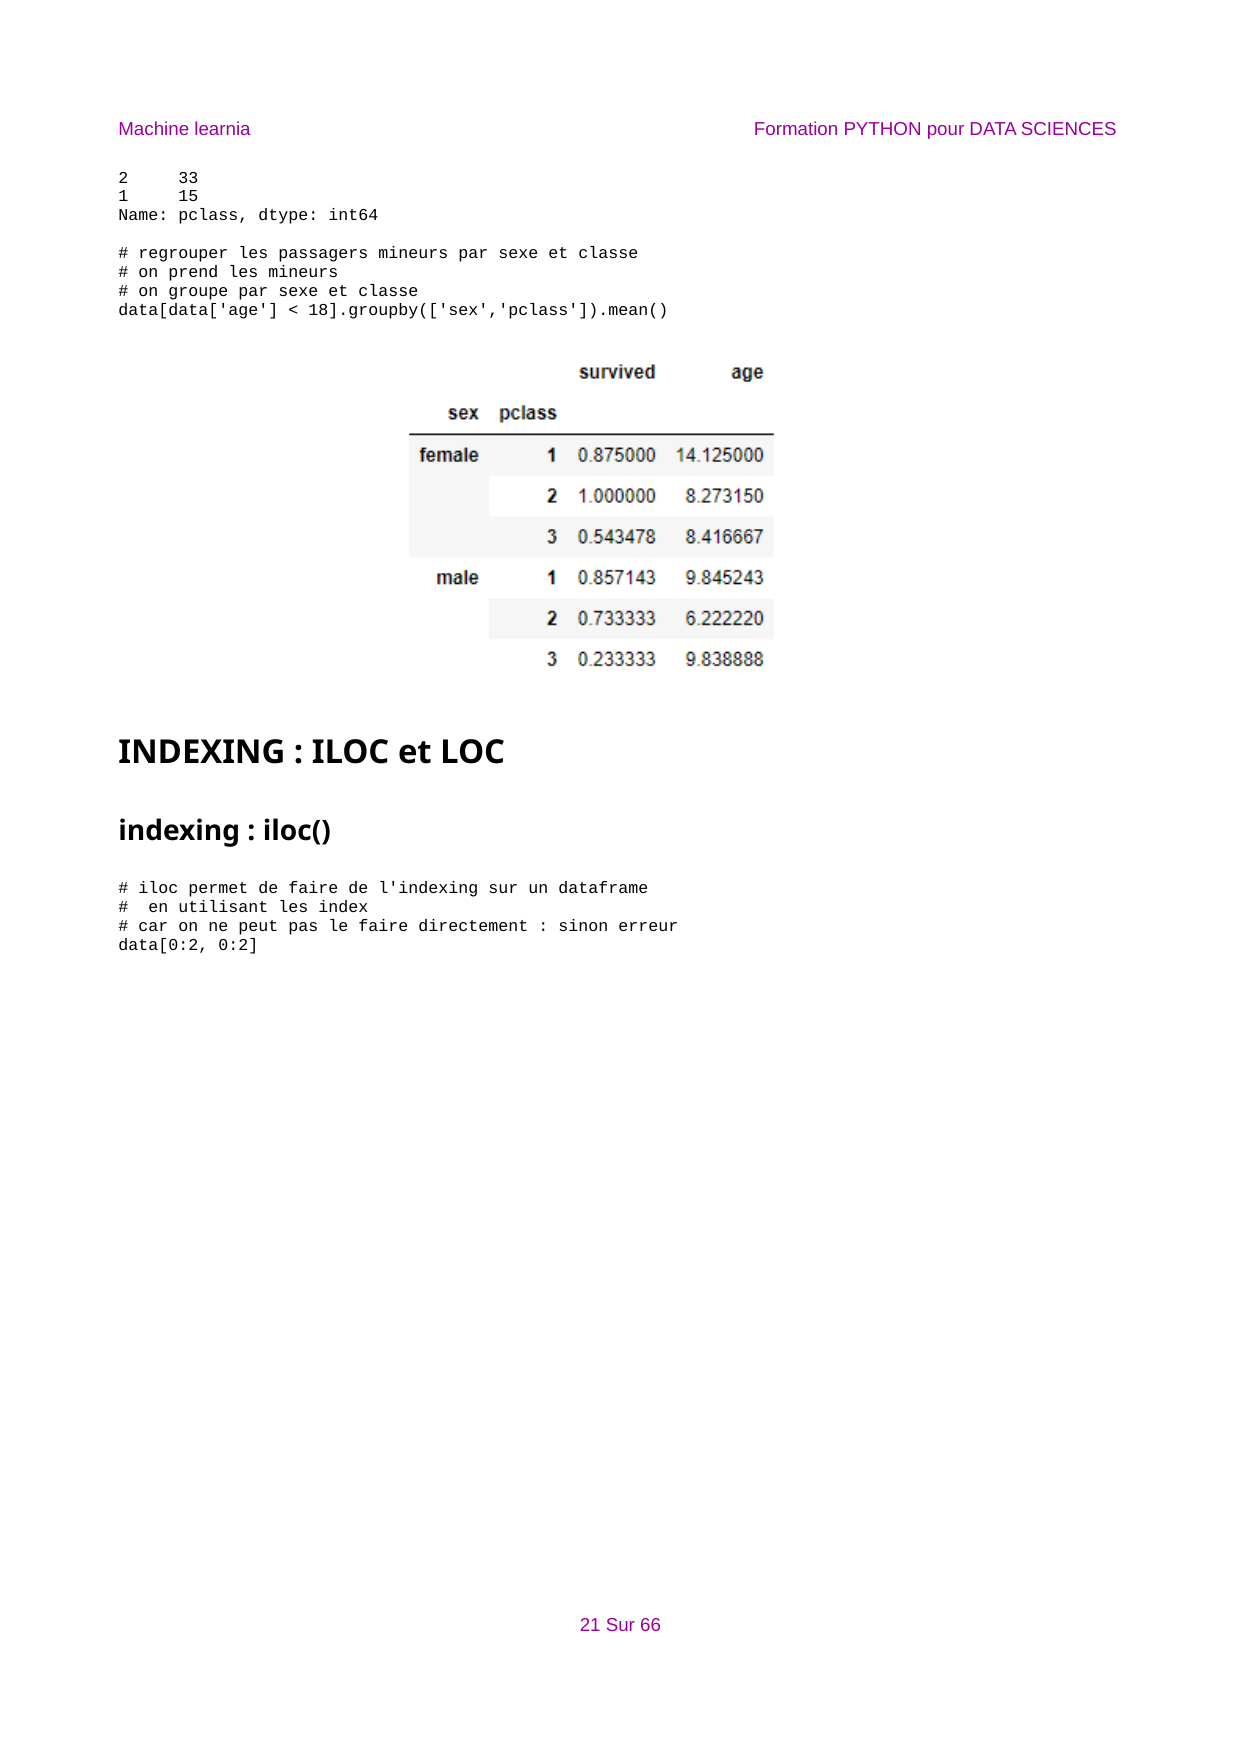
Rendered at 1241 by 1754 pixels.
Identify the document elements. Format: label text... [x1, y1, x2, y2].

text # car on ne peut pas le faire directement : sinon erreur [118, 918, 1122, 936]
text data[data['age'] < 18].groupby(['sex','pclass']).mean() [118, 301, 1122, 320]
text # regrouper les passagers mineurs par sexe et classe [118, 244, 1122, 263]
subtitle INDEXING : ILOC et LOC [118, 728, 1122, 773]
text 2 33 [118, 169, 1122, 188]
text # en utilisant les index [118, 899, 1122, 918]
text # iloc permet de faire de l'indexing sur un dataframe [118, 880, 1122, 899]
text 1 15 [118, 188, 1122, 207]
text Name: pclass, dtype: int64 [118, 207, 1122, 226]
text # on groupe par sexe et classe [118, 282, 1122, 301]
subtitle indexing : iloc() [118, 810, 1122, 848]
text # on prend les mineurs [118, 263, 1122, 282]
text data[0:2, 0:2] [118, 936, 1122, 955]
picture [397, 338, 843, 685]
